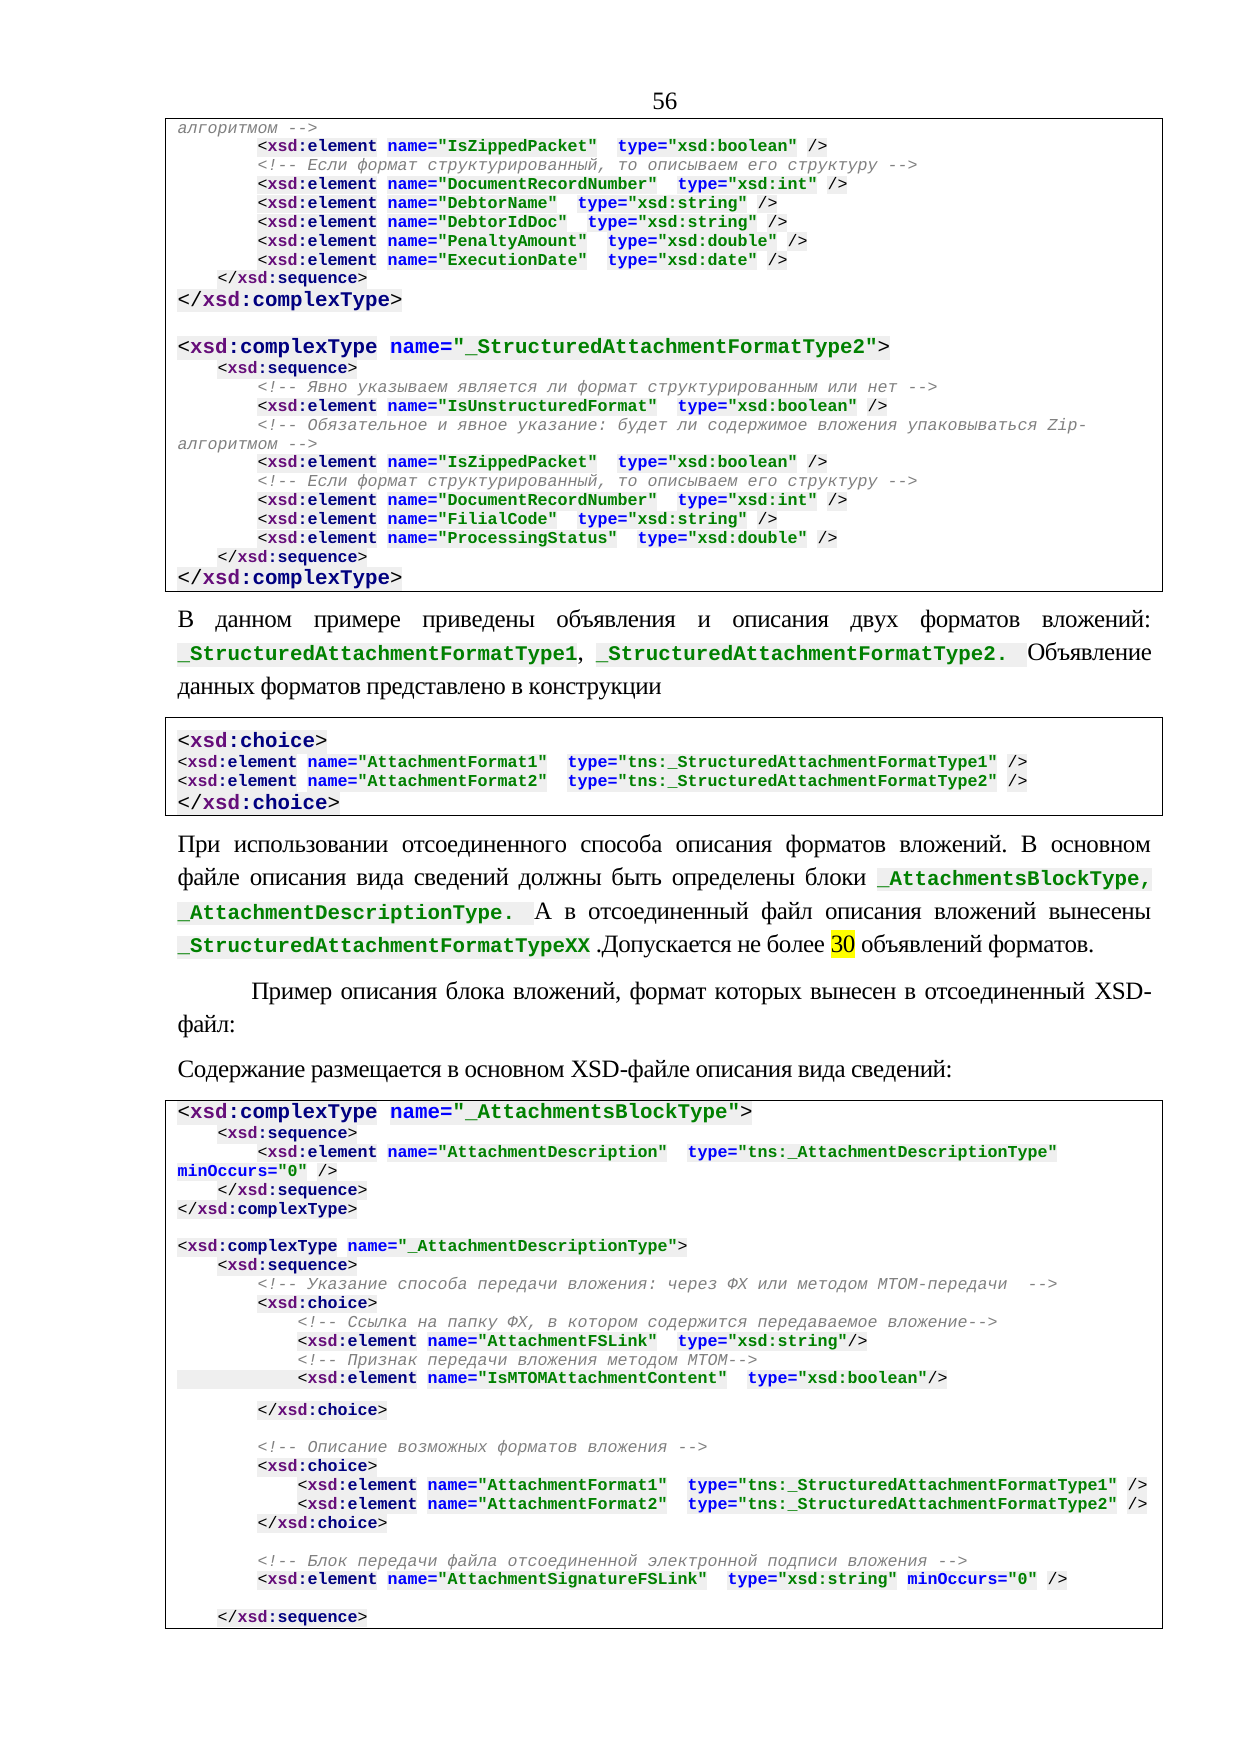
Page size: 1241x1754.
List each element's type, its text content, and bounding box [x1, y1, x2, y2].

text В данном примере приведены объявления и описания двух форматов вложений: _StructuredAttachmentFormatType1, _StructuredAttachmentFormatType2. Объявление данных форматов представлено в конструкции [177, 604, 1152, 700]
table_header <xsd:complexType name="_AttachmentsBlockType"> <xsd:sequence> <xsd:element name="AttachmentDescription" type="tns:_AttachmentDescriptionType" minOccurs="0" /> </xsd:sequence> </xsd:complexType> <xsd:complexType name="_AttachmentDescriptionType"> <xsd:sequence> <!-- Указание способа передачи вложения: через ФХ или методом MTOM-передачи --> <xsd:choice> <!-- Ссылка на папку ФХ, в котором содержится передаваемое вложение--> <xsd:element name="AttachmentFSLink" type="xsd:string"/> <!-- Признак передачи вложения методом MTOM--> <xsd:element name="IsMTOMAttachmentContent" type="xsd:boolean"/> </xsd:choice> <!-- Описание возможных форматов вложения --> <xsd:choice> <xsd:element name="AttachmentFormat1" type="tns:_StructuredAttachmentFormatType1" /> <xsd:element name="AttachmentFormat2" type="tns:_StructuredAttachmentFormatType2" /> </xsd:choice> <!-- Блок передачи файла отсоединенной электронной подписи вложения --> <xsd:element name="AttachmentSignatureFSLink" type="xsd:string" minOccurs="0" /> </xsd:sequence> [166, 1101, 1162, 1627]
table_header <xsd:choice> <xsd:element name="AttachmentFormat1" type="tns:_StructuredAttachmentFormatType1" /> <xsd:element name="AttachmentFormat2" type="tns:_StructuredAttachmentFormatType2" /> </xsd:choice> [166, 718, 1162, 815]
text Содержание размещается в основном XSD-файле описания вида сведений: [177, 1054, 1152, 1083]
text При использовании отсоединенного способа описания форматов вложений. В основном файле описания вида сведений должны быть определены блоки _AttachmentsBlockType, _AttachmentDescriptionType. А в отсоединенный файл описания вложений вынесены _StructuredAttachmentFormatTypeXX .Допускается не более 30 объявлений форматов. [177, 829, 1152, 959]
text Пример описания блока вложений, формат которых вынесен в отсоединенный XSD-файл: [177, 976, 1152, 1038]
